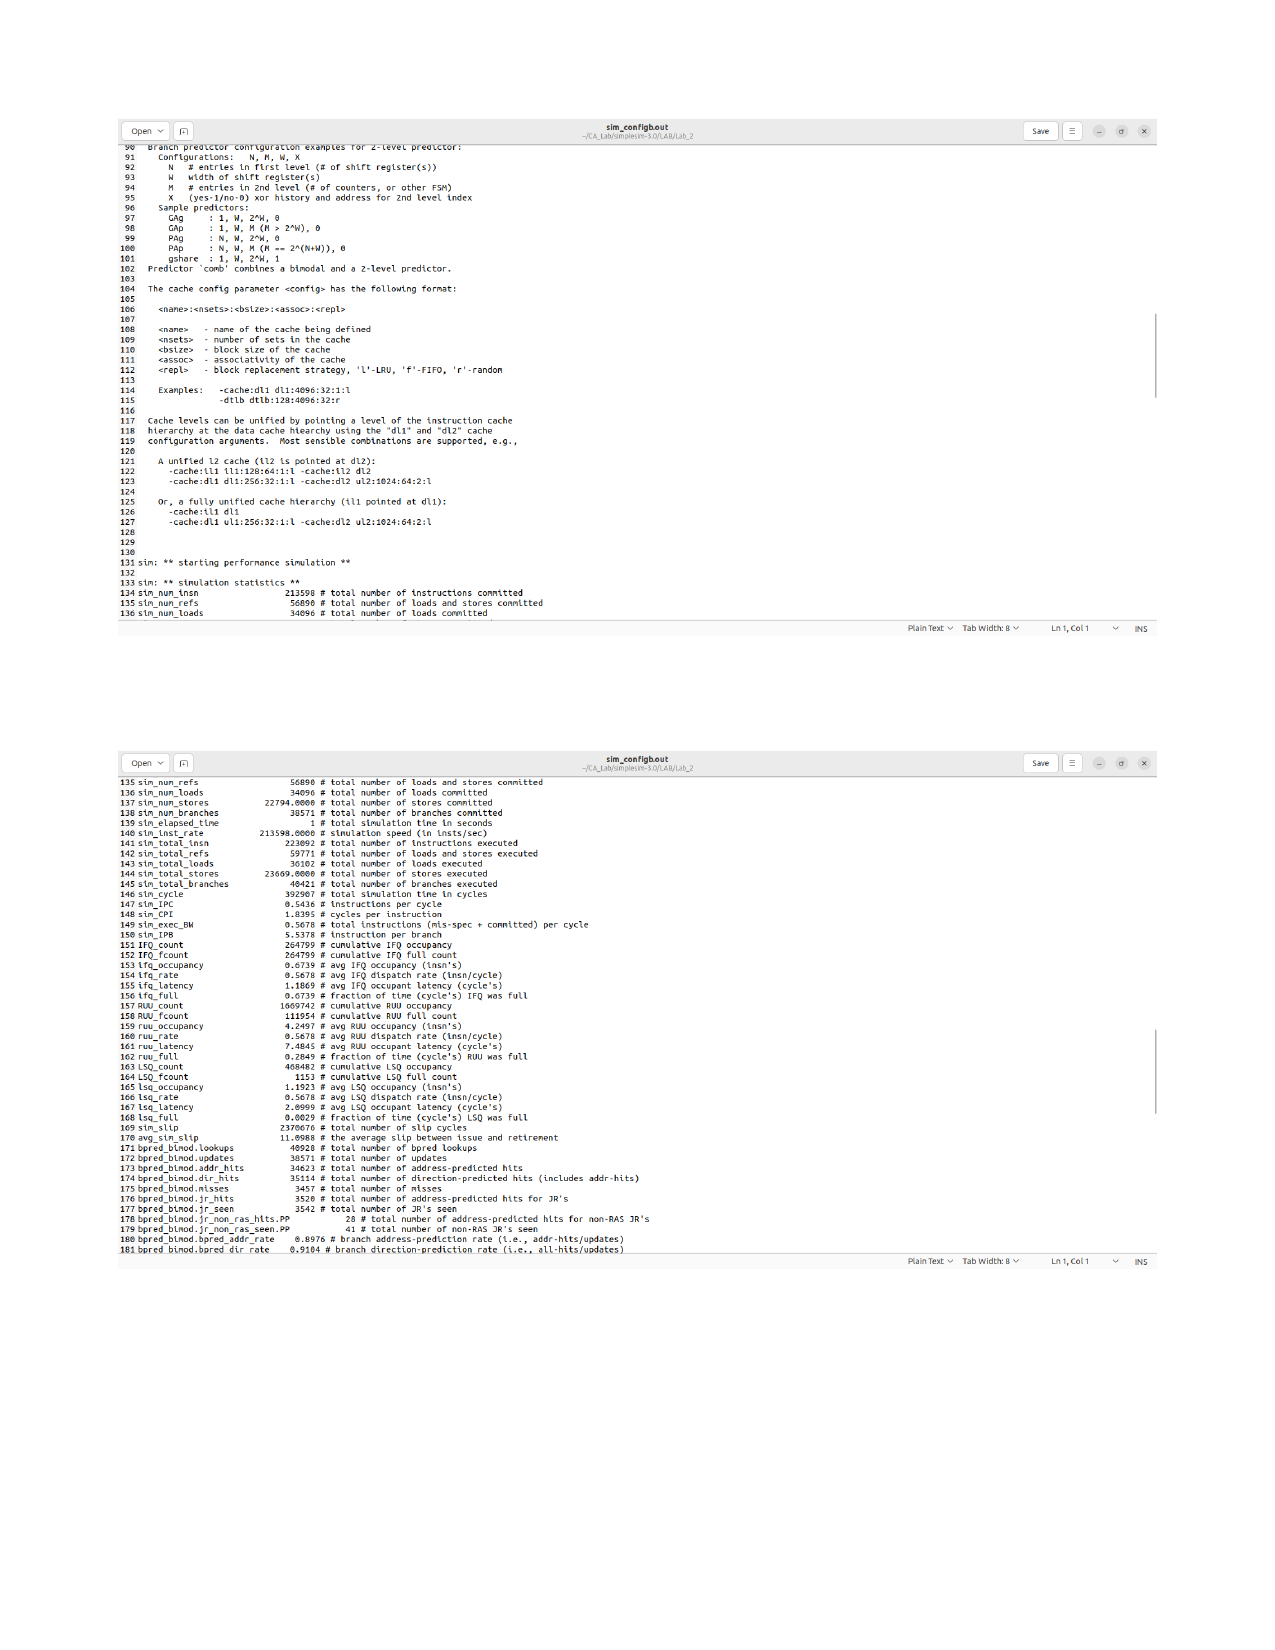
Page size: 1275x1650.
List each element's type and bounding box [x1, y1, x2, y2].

picture [118, 118, 1157, 636]
picture [118, 750, 1157, 1269]
